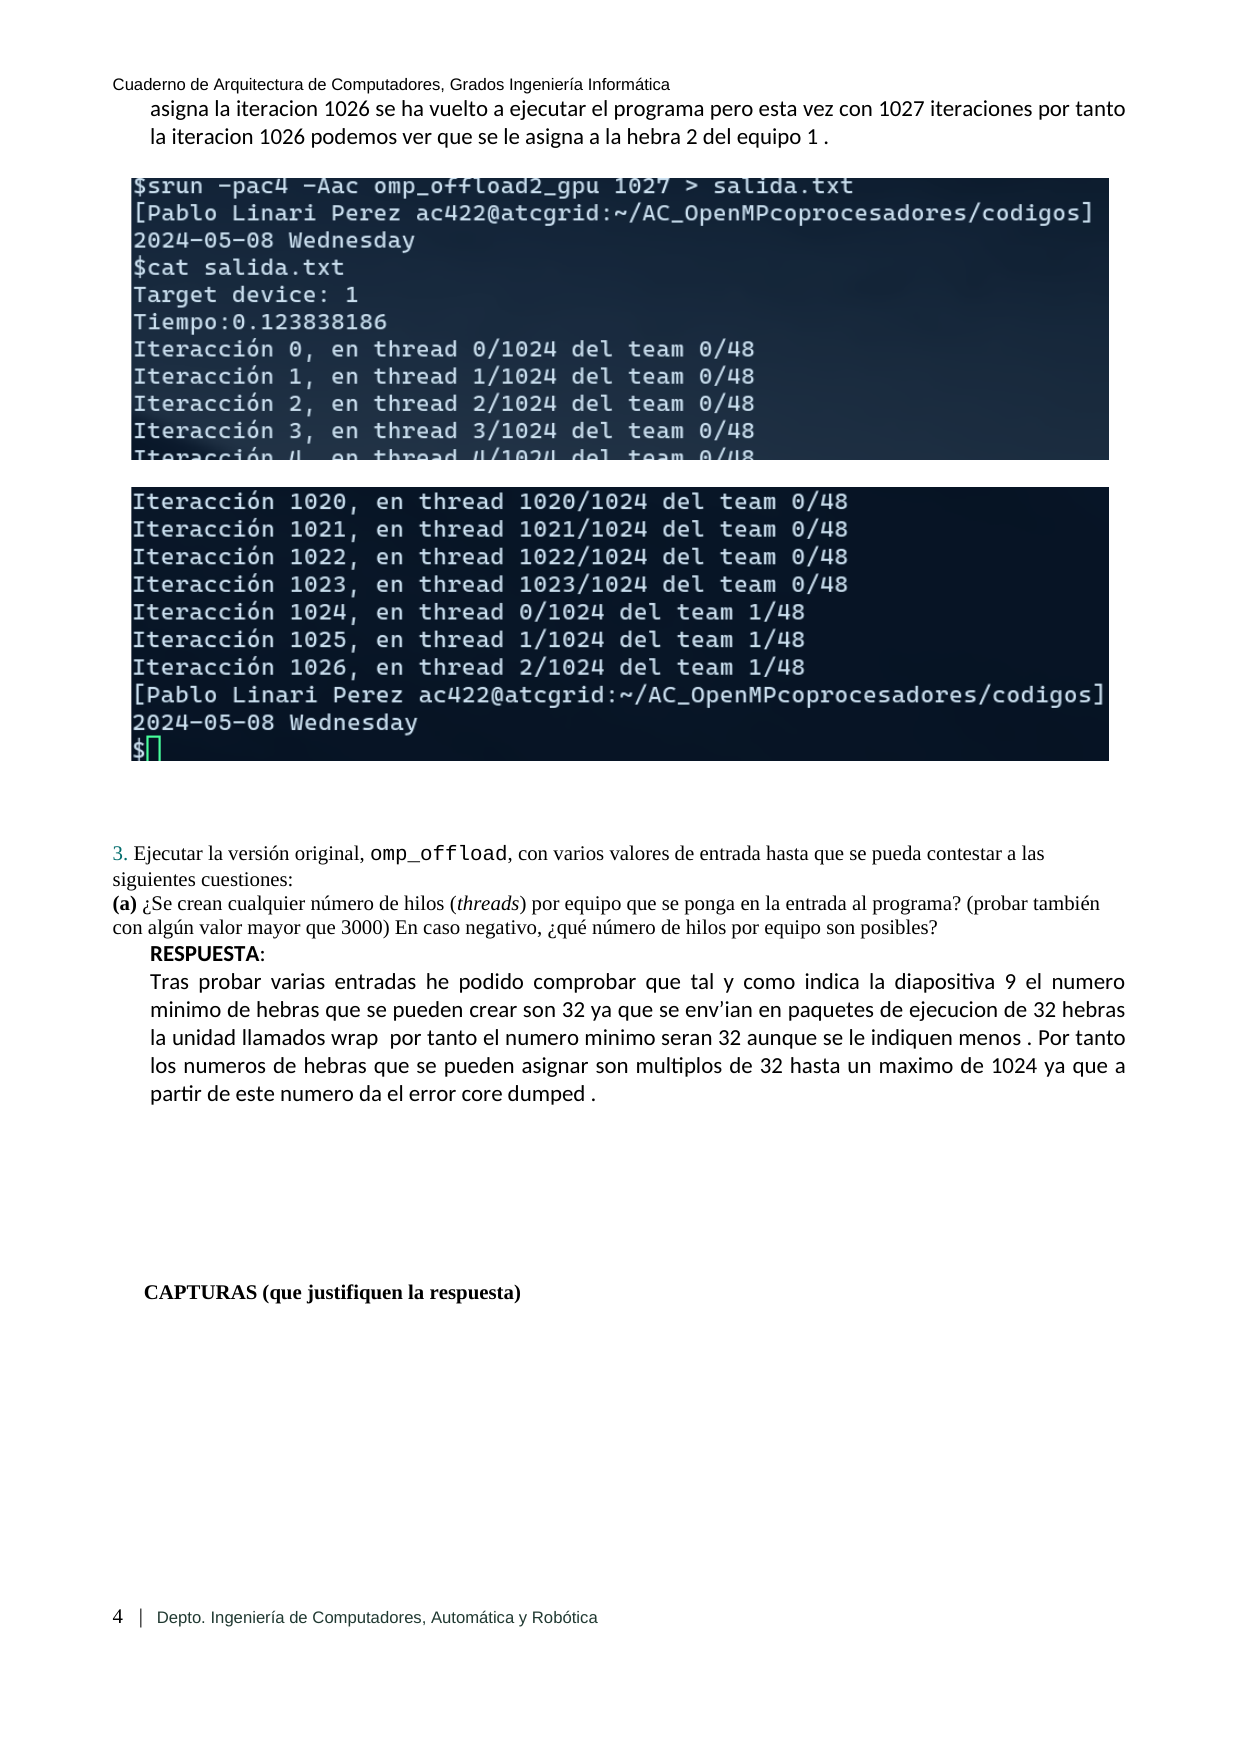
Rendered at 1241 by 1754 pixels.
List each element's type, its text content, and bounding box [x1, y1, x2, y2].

list (a) ¿Se crean cualquier número de hilos (threads) por equipo que se ponga en la entrada al programa? (probar también con algún valor mayor que 3000) En caso negativo, ¿qué número de hilos por equipo son posibles? [112, 891, 1128, 939]
picture [131, 178, 1109, 460]
text Tras probar varias entradas he podido comprobar que tal y como indica la diapositiva 9 el numero minimo de hebras que se pueden crear son 32 ya que se env’ian en paquetes de ejecucion de 32 hebras la unidad llamados wrap por tanto el numero minimo seran 32 aunque se le indiquen menos . Por tanto los numeros de hebras que se pueden asignar son multiplos de 32 hasta un maximo de 1024 ya que a partir de este numero da el error core dumped . [150, 967, 1128, 1107]
text asigna la iteracion 1026 se ha vuelto a ejecutar el programa pero esta vez con 1027 iteraciones por tanto la iteracion 1026 podemos ver que se le asigna a la hebra 2 del equipo 1 . [150, 94, 1128, 150]
text RESPUESTA: [150, 939, 1128, 967]
list 3. Ejecutar la versión original, omp_offload, con varios valores de entrada hasta que se pueda contestar a las siguientes cuestiones: [112, 841, 1128, 891]
picture [131, 487, 1109, 761]
list CAPTURAS (que justifiquen la respuesta) [112, 1279, 1128, 1304]
